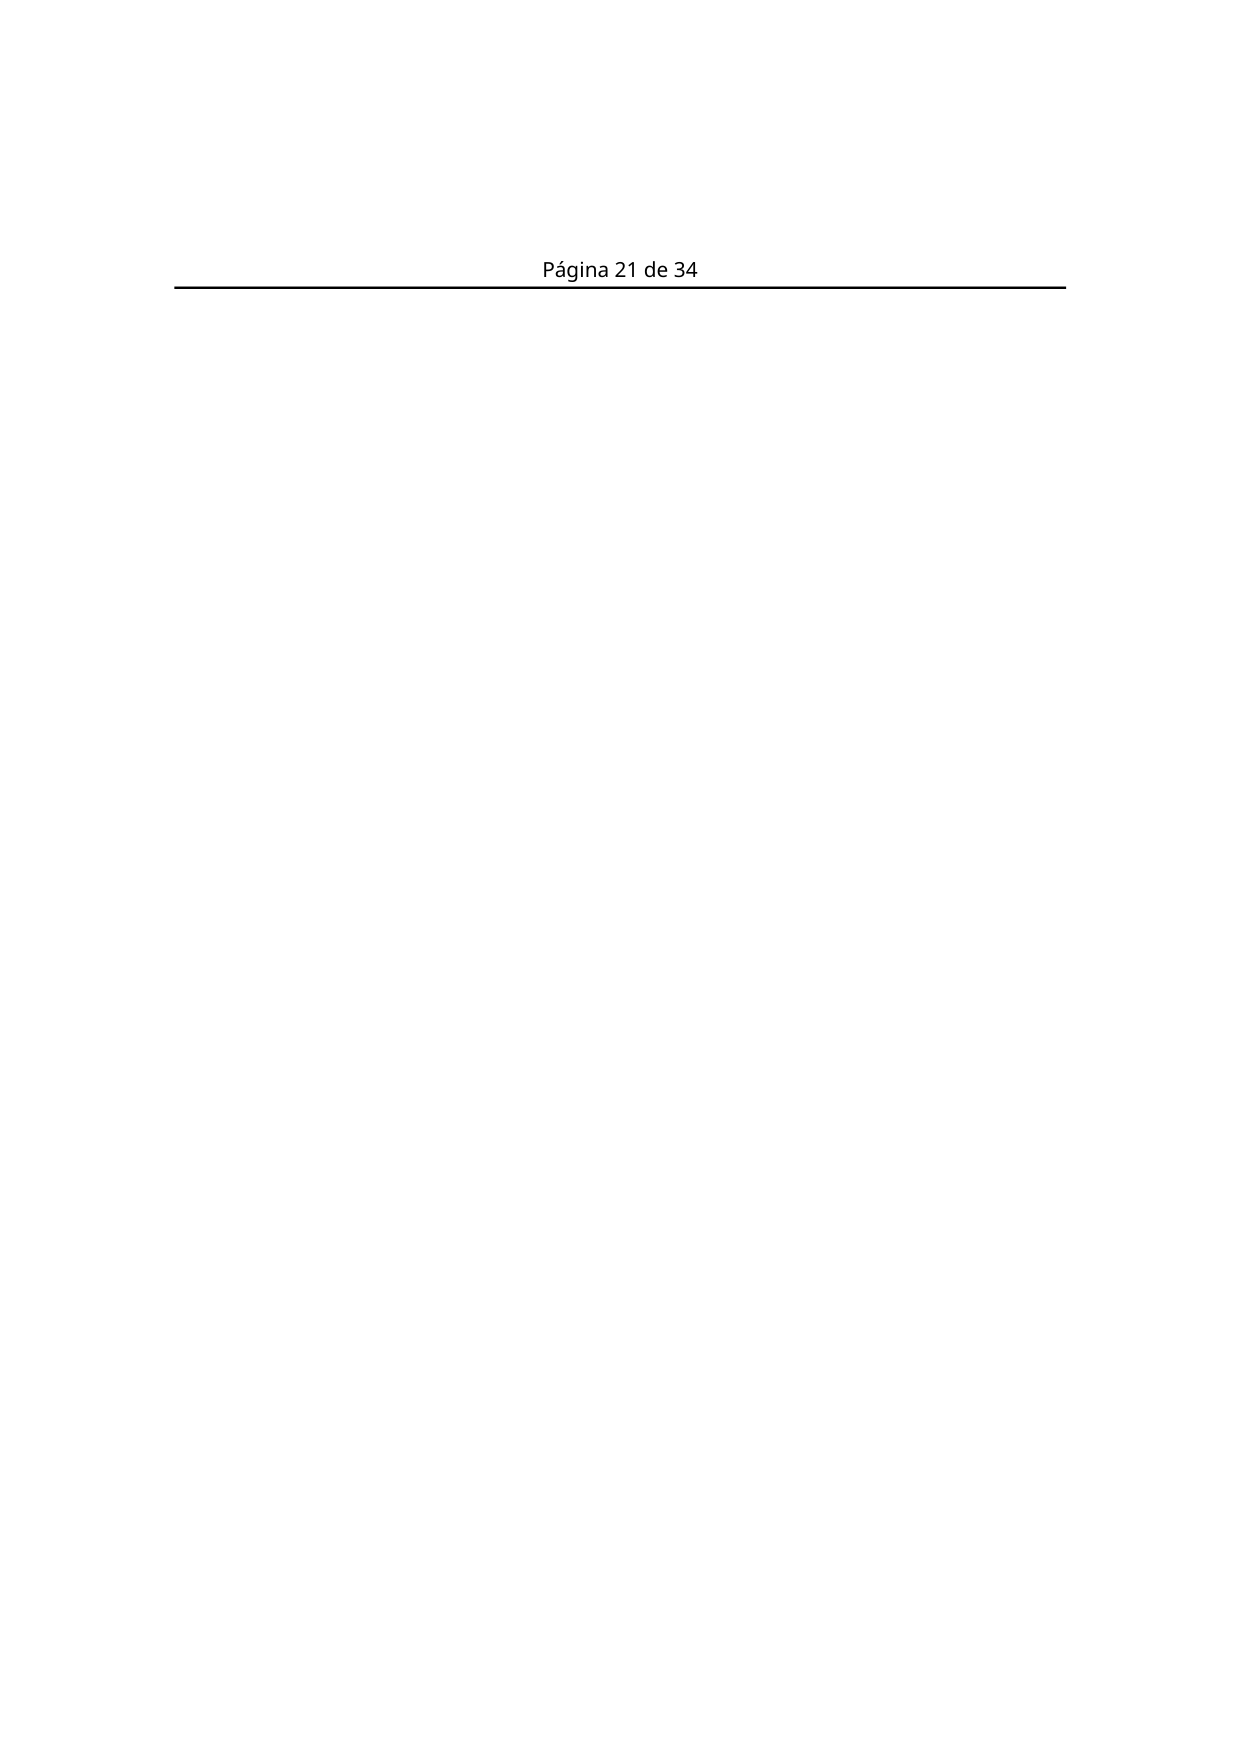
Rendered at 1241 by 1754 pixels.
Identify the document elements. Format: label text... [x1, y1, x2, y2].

text Página 21 de 34 [150, 255, 1089, 283]
